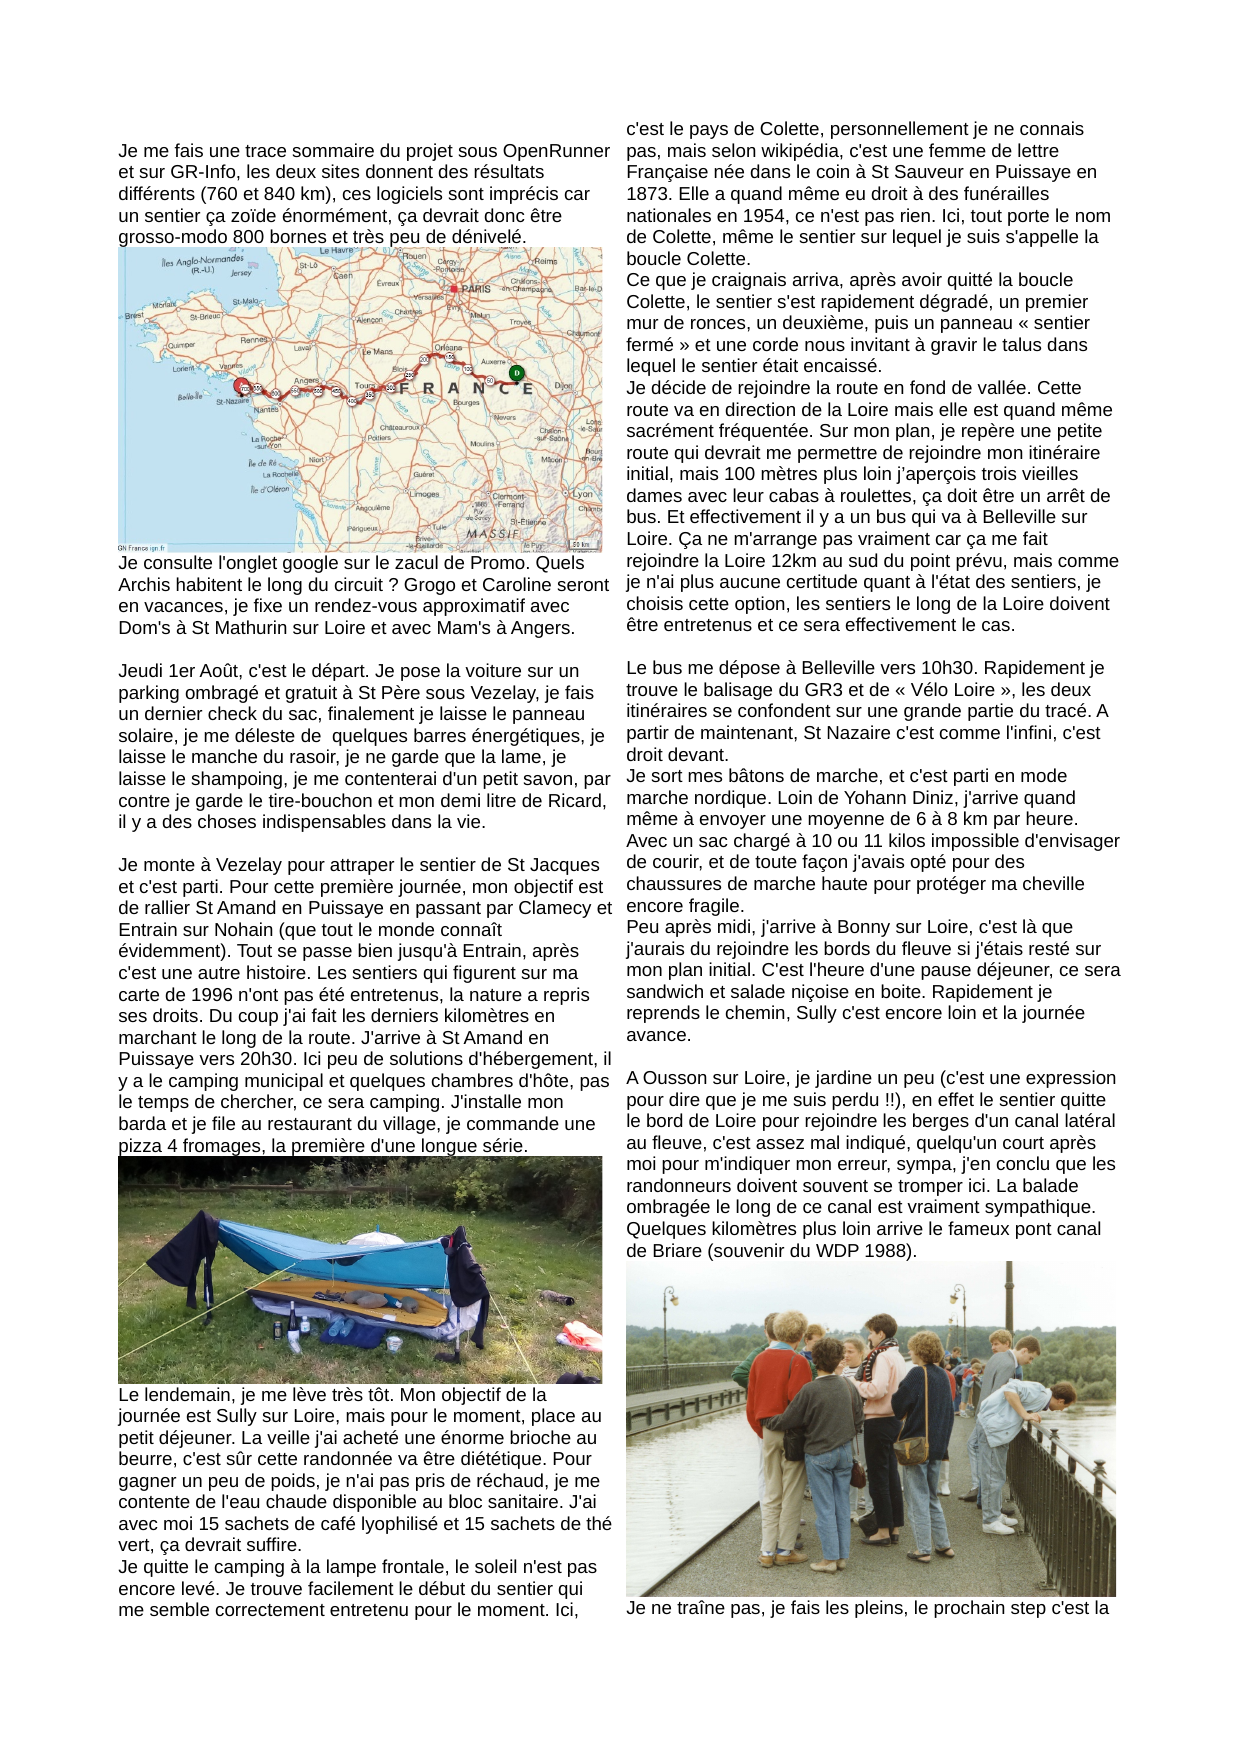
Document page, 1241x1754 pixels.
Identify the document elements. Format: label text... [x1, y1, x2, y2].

text Ce que je craignais arriva, après avoir quitté la boucle Colette, le sentier s'est rapidement dégradé, un premier mur de ronces, un deuxième, puis un panneau « sentier fermé » et une corde nous invitant à gravir le talus dans lequel le sentier était encaissé. [626, 269, 1122, 377]
text Le lendemain, je me lève très tôt. Mon objectif de la journée est Sully sur Loire, mais pour le moment, place au petit déjeuner. La veille j'ai acheté une énorme brioche au beurre, c'est sûr cette randonnée va être diététique. Pour gagner un peu de poids, je n'ai pas pris de réchaud, je me contente de l'eau chaude disponible au bloc sanitaire. J'ai avec moi 15 sachets de café lyophilisé et 15 sachets de thé vert, ça devrait suffire. [118, 1383, 614, 1556]
text c'est le pays de Colette, personnellement je ne connais pas, mais selon wikipédia, c'est une femme de lettre Française née dans le coin à St Sauveur en Puissaye en 1873. Elle a quand même eu droit à des funérailles nationales en 1954, ce n'est pas rien. Ici, tout porte le nom de Colette, même le sentier sur lequel je suis s'appelle la boucle Colette. [626, 118, 1122, 269]
picture [118, 1156, 603, 1384]
text Peu après midi, j'arrive à Bonny sur Loire, c'est là que j'aurais du rejoindre les bords du fleuve si j'étais resté sur mon plan initial. C'est l'heure d'une pause déjeuner, ce sera sandwich et salade niçoise en boite. Rapidement je reprends le chemin, Sully c'est encore loin et la journée avance. [626, 916, 1122, 1045]
picture [118, 247, 603, 553]
text Je consulte l'onglet google sur le zacul de Promo. Quels Archis habitent le long du circuit ? Grogo et Caroline seront en vacances, je fixe un rendez-vous approximatif avec Dom's à St Mathurin sur Loire et avec Mam's à Angers. [118, 552, 614, 638]
text Je décide de rejoindre la route en fond de vallée. Cette route va en direction de la Loire mais elle est quand même sacrément fréquentée. Sur mon plan, je repère une petite route qui devrait me permettre de rejoindre mon itinéraire initial, mais 100 mètres plus loin j’aperçois trois vieilles dames avec leur cabas à roulettes, ça doit être un arrêt de bus. Et effectivement il y a un bus qui va à Belleville sur Loire. Ça ne m'arrange pas vraiment car ça me fait rejoindre la Loire 12km au sud du point prévu, mais comme je n'ai plus aucune certitude quant à l'état des sentiers, je choisis cette option, les sentiers le long de la Loire doivent être entretenus et ce sera effectivement le cas. [626, 377, 1122, 636]
text A Ousson sur Loire, je jardine un peu (c'est une expression pour dire que je me suis perdu !!), en effet le sentier quitte le bord de Loire pour rejoindre les berges d'un canal latéral au fleuve, c'est assez mal indiqué, quelqu'un court après moi pour m'indiquer mon erreur, sympa, j'en conclu que les randonneurs doivent souvent se tromper ici. La balade ombragée le long de ce canal est vraiment sympathique. Quelques kilomètres plus loin arrive le fameux pont canal de Briare (souvenir du WDP 1988). [626, 1067, 1122, 1261]
picture [626, 1261, 1117, 1597]
text Je quitte le camping à la lampe frontale, le soleil n'est pas encore levé. Je trouve facilement le début du sentier qui me semble correctement entretenu pour le moment. Ici, [118, 1556, 614, 1621]
text Je ne traîne pas, je fais les pleins, le prochain step c'est la [626, 1597, 1122, 1618]
text Je me fais une trace sommaire du projet sous OpenRunner et sur GR-Info, les deux sites donnent des résultats différents (760 et 840 km), ces logiciels sont imprécis car un sentier ça zoïde énormément, ça devrait donc être grosso-modo 800 bornes et très peu de dénivelé. [118, 140, 614, 247]
text Je monte à Vezelay pour attraper le sentier de St Jacques et c'est parti. Pour cette première journée, mon objectif est de rallier St Amand en Puissaye en passant par Clamecy et Entrain sur Nohain (que tout le monde connaît évidemment). Tout se passe bien jusqu'à Entrain, après c'est une autre histoire. Les sentiers qui figurent sur ma carte de 1996 n'ont pas été entretenus, la nature a repris ses droits. Du coup j'ai fait les derniers kilomètres en marchant le long de la route. J'arrive à St Amand en Puissaye vers 20h30. Ici peu de solutions d'hébergement, il y a le camping municipal et quelques chambres d'hôte, pas le temps de chercher, ce sera camping. J'installe mon barda et je file au restaurant du village, je commande une pizza 4 fromages, la première d'une longue série. [118, 854, 614, 1156]
text Le bus me dépose à Belleville vers 10h30. Rapidement je trouve le balisage du GR3 et de « Vélo Loire », les deux itinéraires se confondent sur une grande partie du tracé. A partir de maintenant, St Nazaire c'est comme l'infini, c'est droit devant. [626, 657, 1122, 765]
text Je sort mes bâtons de marche, et c'est parti en mode marche nordique. Loin de Yohann Diniz, j'arrive quand même à envoyer une moyenne de 6 à 8 km par heure. Avec un sac chargé à 10 ou 11 kilos impossible d'envisager de courir, et de toute façon j'avais opté pour des chaussures de marche haute pour protéger ma cheville encore fragile. [626, 765, 1122, 916]
text Jeudi 1er Août, c'est le départ. Je pose la voiture sur un parking ombragé et gratuit à St Père sous Vezelay, je fais un dernier check du sac, finalement je laisse le panneau solaire, je me déleste de quelques barres énergétiques, je laisse le manche du rasoir, je ne garde que la lame, je laisse le shampoing, je me contenterai d'un petit savon, par contre je garde le tire-bouchon et mon demi litre de Ricard, il y a des choses indispensables dans la vie. [118, 660, 614, 832]
